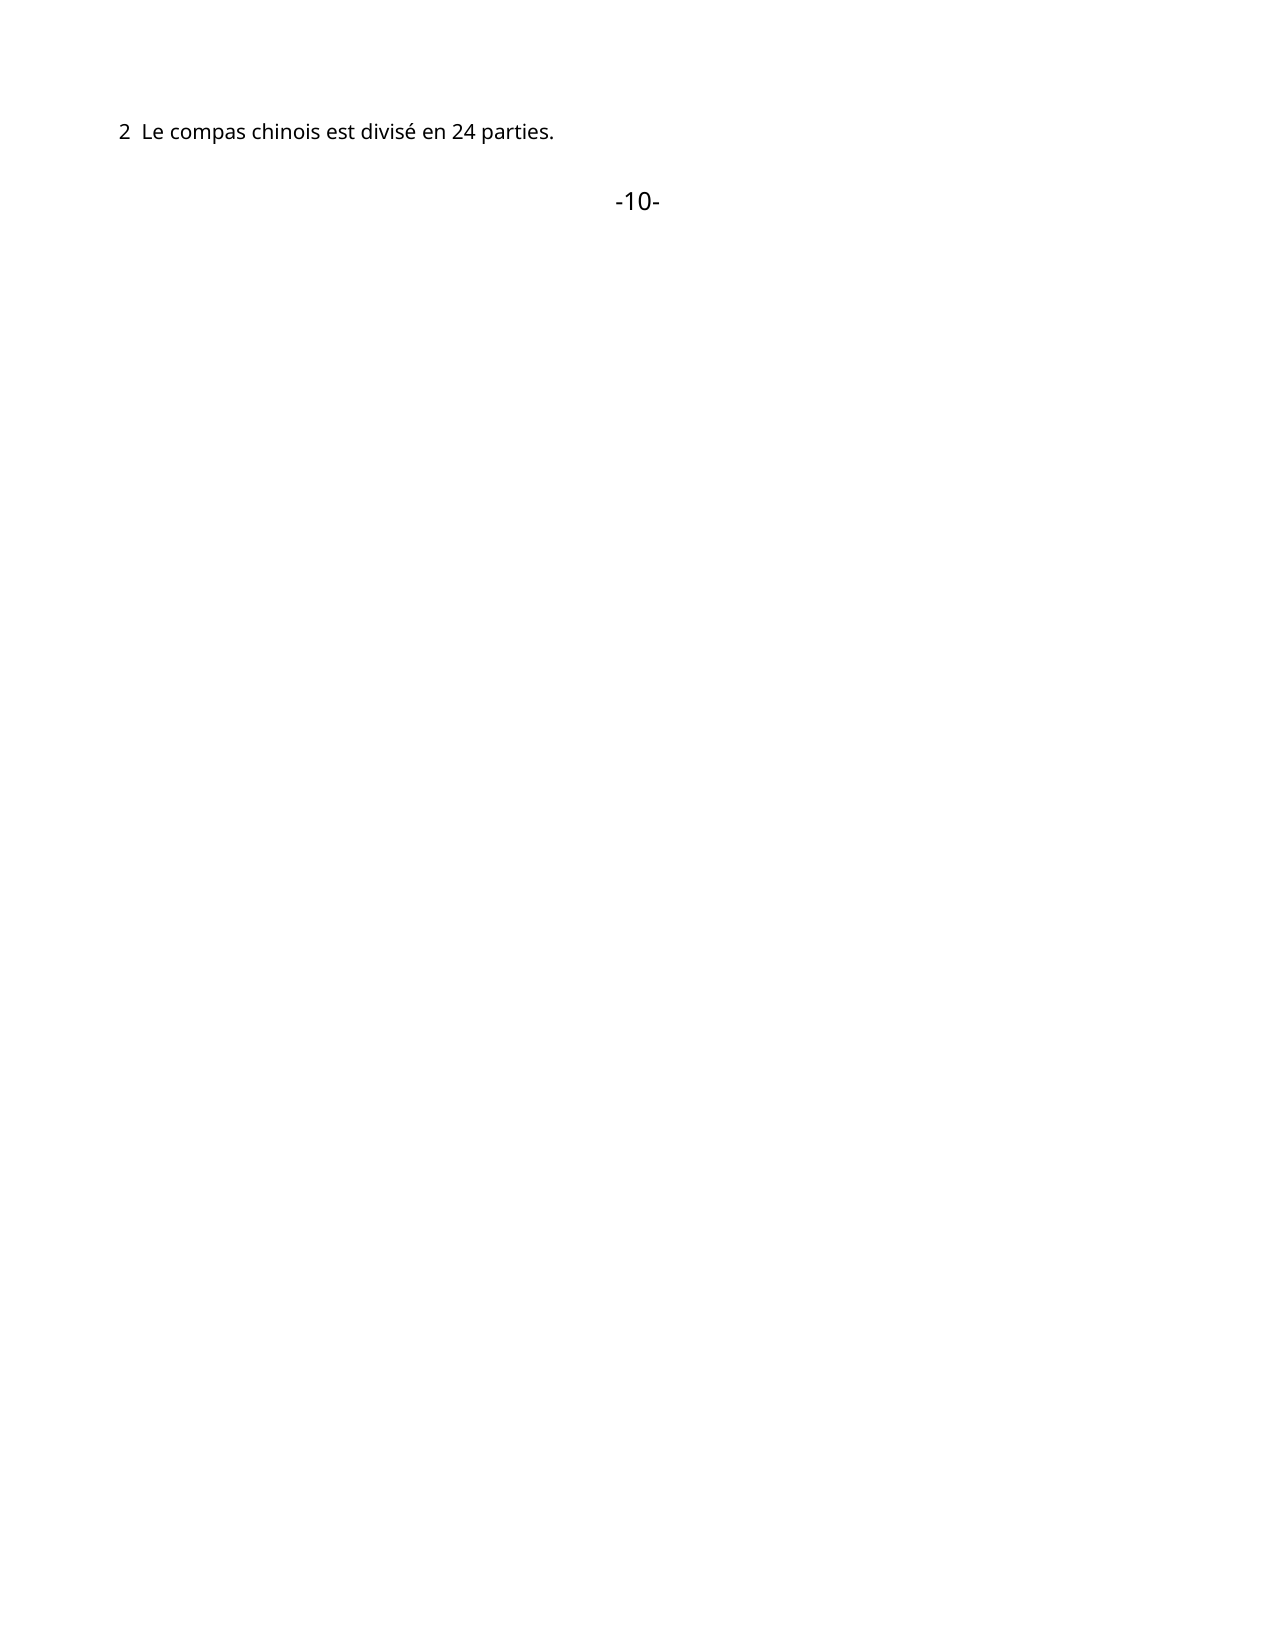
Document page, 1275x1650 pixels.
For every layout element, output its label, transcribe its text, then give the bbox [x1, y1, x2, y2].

text -10- [118, 183, 1157, 217]
text 2 Le compas chinois est divisé en 24 parties. [119, 117, 1156, 146]
